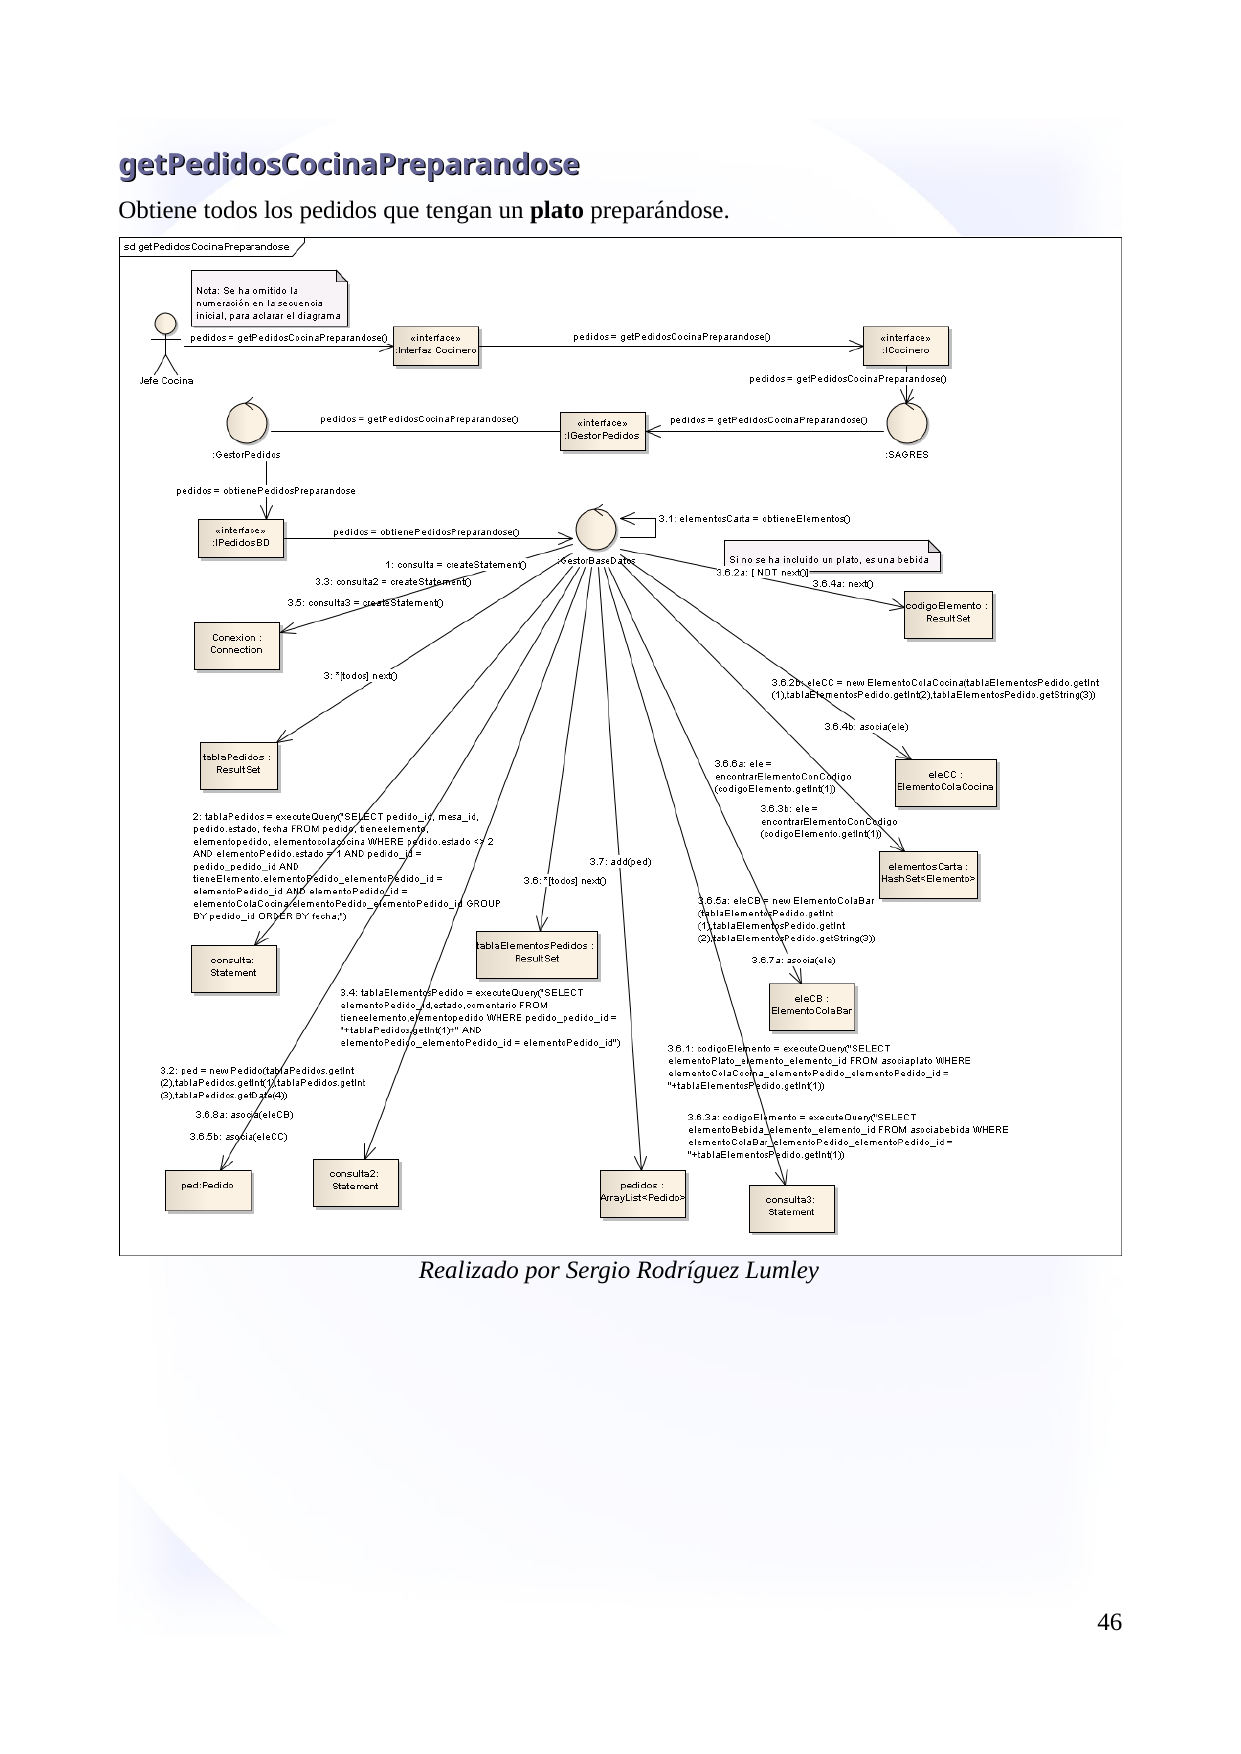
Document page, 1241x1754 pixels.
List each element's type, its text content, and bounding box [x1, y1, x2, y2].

text Obtiene todos los pedidos que tengan un plato preparándose. [118, 195, 1122, 224]
text Realizado por Sergio Rodríguez Lumley [118, 1256, 1122, 1284]
picture [118, 224, 1122, 1256]
picture [118, 183, 1122, 195]
subtitle getPedidosCocinaPreparandose [118, 143, 1122, 183]
picture [118, 118, 1122, 143]
picture [118, 1284, 1122, 1636]
